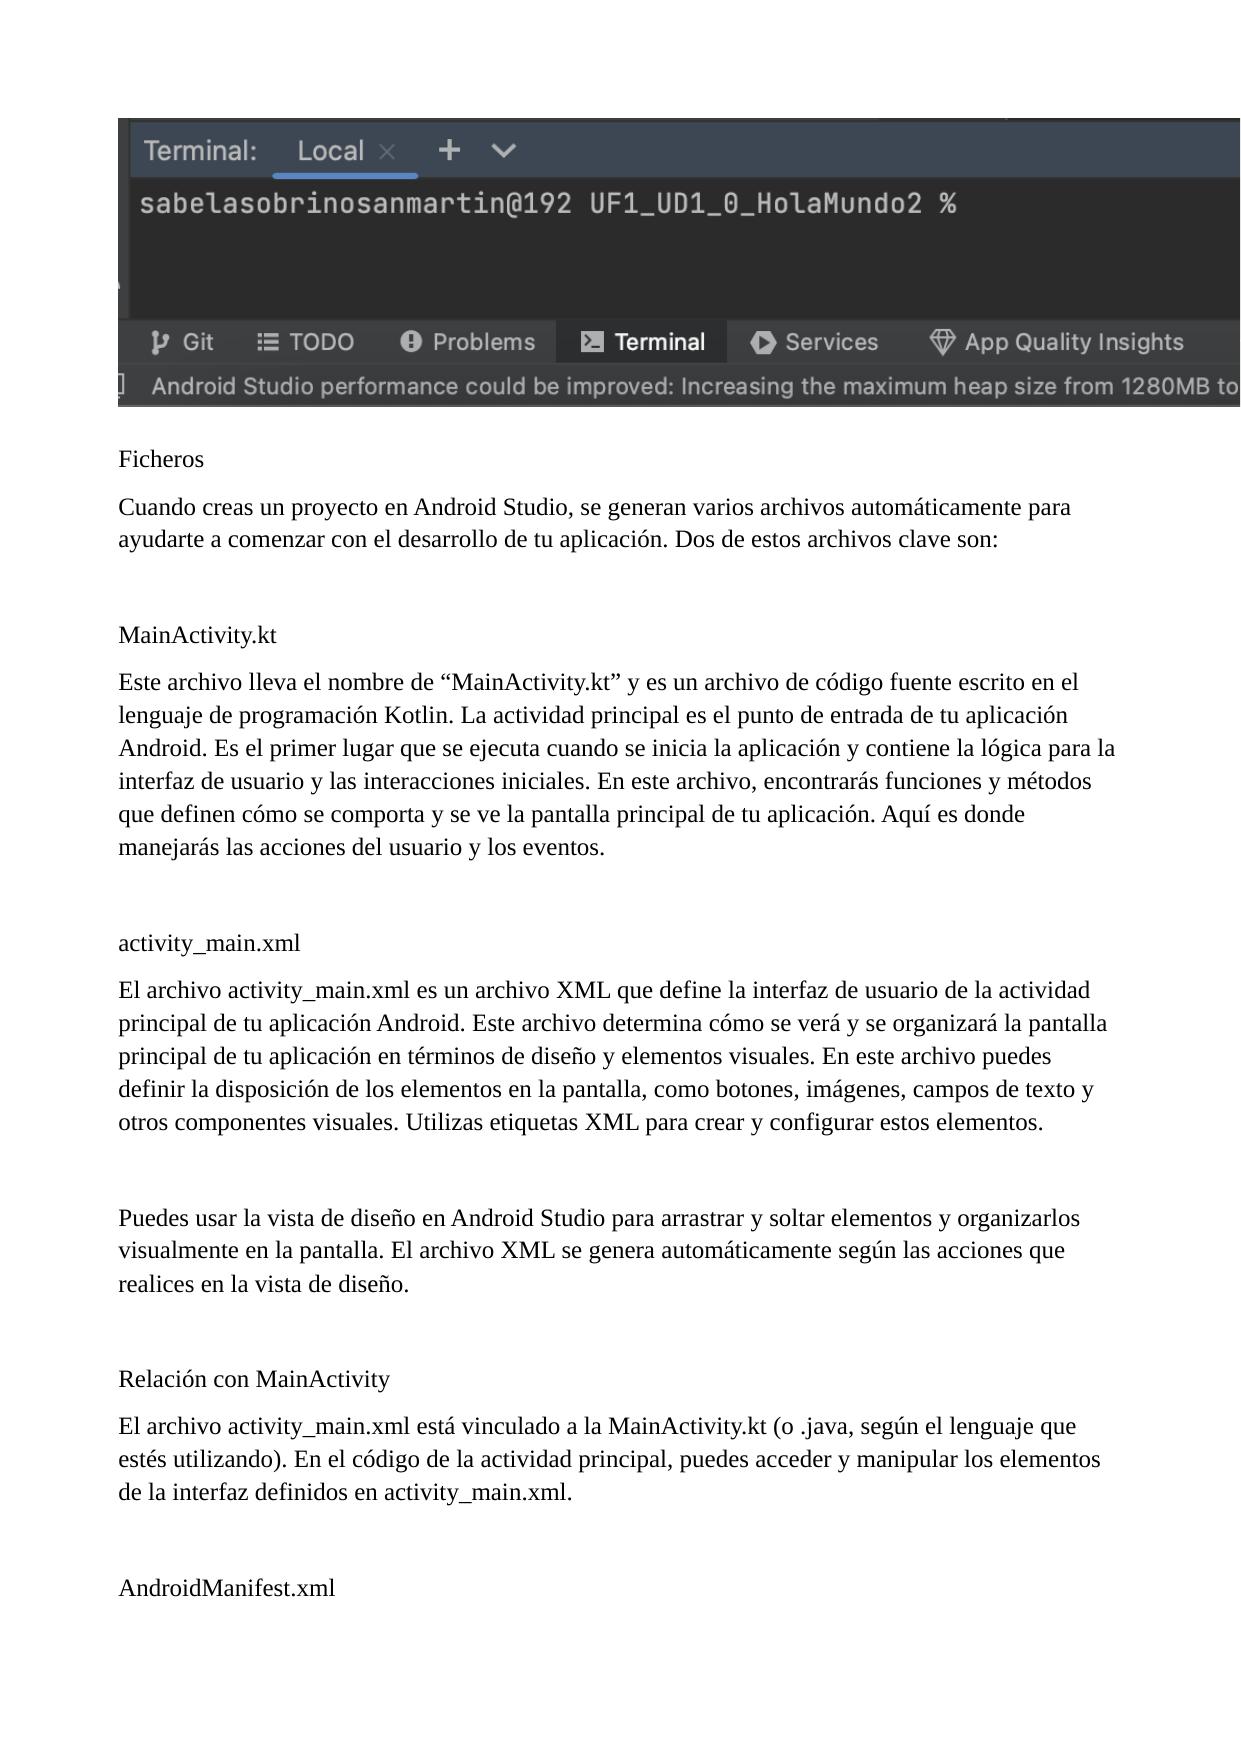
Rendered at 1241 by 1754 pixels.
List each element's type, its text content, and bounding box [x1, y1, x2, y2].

text El archivo activity_main.xml está vinculado a la MainActivity.kt (o .java, según el lenguaje que estés utilizando). En el código de la actividad principal, puedes acceder y manipular los elementos de la interfaz definidos en activity_main.xml. [118, 1411, 1122, 1506]
text Este archivo lleva el nombre de “MainActivity.kt” y es un archivo de código fuente escrito en el lenguaje de programación Kotlin. La actividad principal es el punto de entrada de tu aplicación Android. Es el primer lugar que se ejecuta cuando se inicia la aplicación y contiene la lógica para la interfaz de usuario y las interacciones iniciales. En este archivo, encontrarás funciones y métodos que definen cómo se comporta y se ve la pantalla principal de tu aplicación. Aquí es donde manejarás las acciones del usuario y los eventos. [118, 667, 1122, 861]
text AndroidManifest.xml [118, 1573, 1122, 1601]
text Puedes usar la vista de diseño en Android Studio para arrastrar y soltar elementos y organizarlos visualmente en la pantalla. El archivo XML se genera automáticamente según las acciones que realices en la vista de diseño. [118, 1203, 1122, 1297]
text Ficheros [118, 411, 1122, 473]
picture [118, 118, 1241, 407]
text Cuando creas un proyecto en Android Studio, se generan varios archivos automáticamente para ayudarte a comenzar con el desarrollo de tu aplicación. Dos de estos archivos clave son: [118, 492, 1122, 553]
text Relación con MainActivity [118, 1364, 1122, 1393]
text El archivo activity_main.xml es un archivo XML que define la interfaz de usuario de la actividad principal de tu aplicación Android. Este archivo determina cómo se verá y se organizará la pantalla principal de tu aplicación en términos de diseño y elementos visuales. En este archivo puedes definir la disposición de los elementos en la pantalla, como botones, imágenes, campos de texto y otros componentes visuales. Utilizas etiquetas XML para crear y configurar estos elementos. [118, 975, 1122, 1136]
text activity_main.xml [118, 928, 1122, 956]
text MainActivity.kt [118, 620, 1122, 648]
